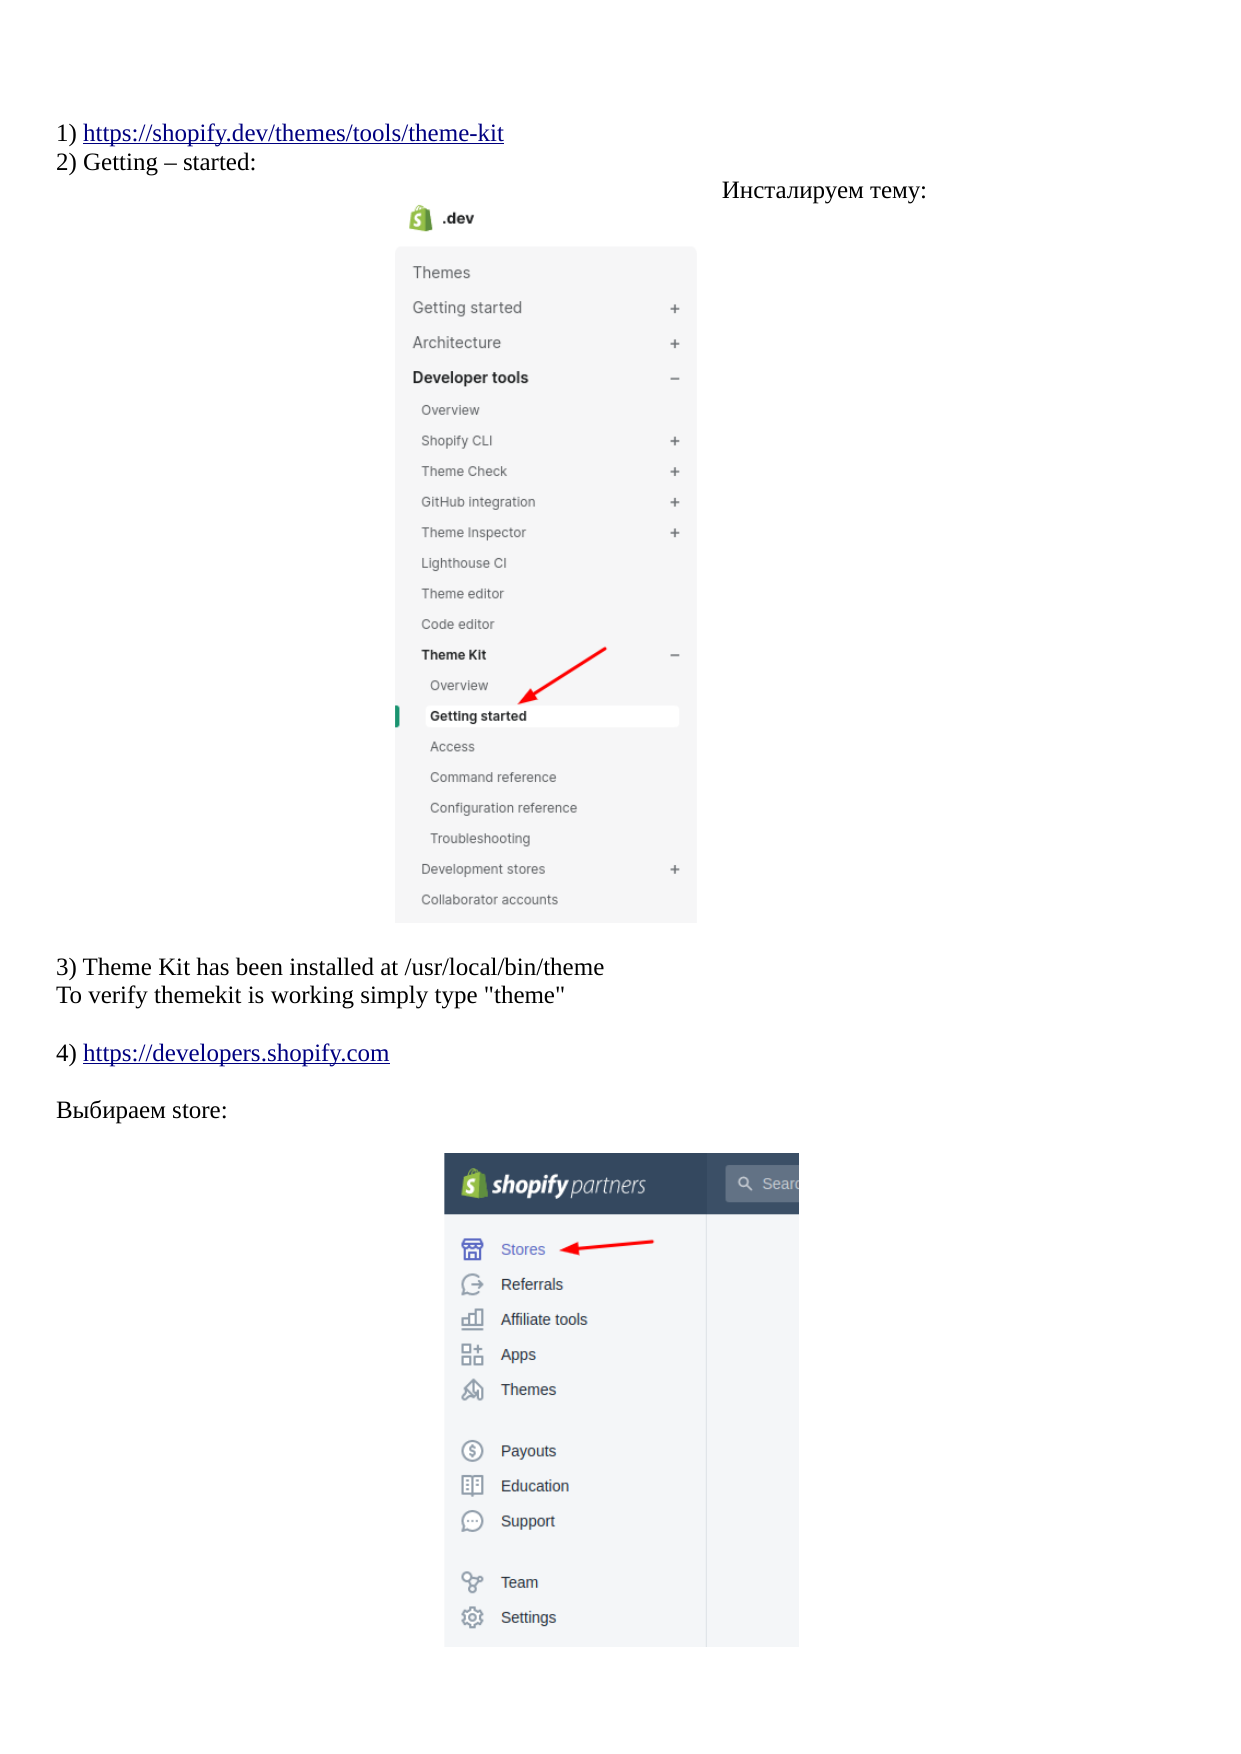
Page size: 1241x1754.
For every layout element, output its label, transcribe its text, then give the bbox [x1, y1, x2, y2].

text 3) Theme Kit has been installed at /usr/local/bin/theme [56, 952, 1187, 981]
text 1) https://shopify.dev/themes/tools/theme-kit [56, 118, 1187, 147]
text To verify themekit is working simply type "theme" [56, 981, 1187, 1009]
picture [444, 1153, 799, 1647]
text Выбираем store: [56, 1096, 1187, 1124]
text 4) https://developers.shopify.com [56, 1038, 1187, 1067]
picture [394, 193, 722, 923]
text Инсталируем тему: [56, 176, 1187, 204]
text 2) Getting – started: [56, 147, 1187, 176]
